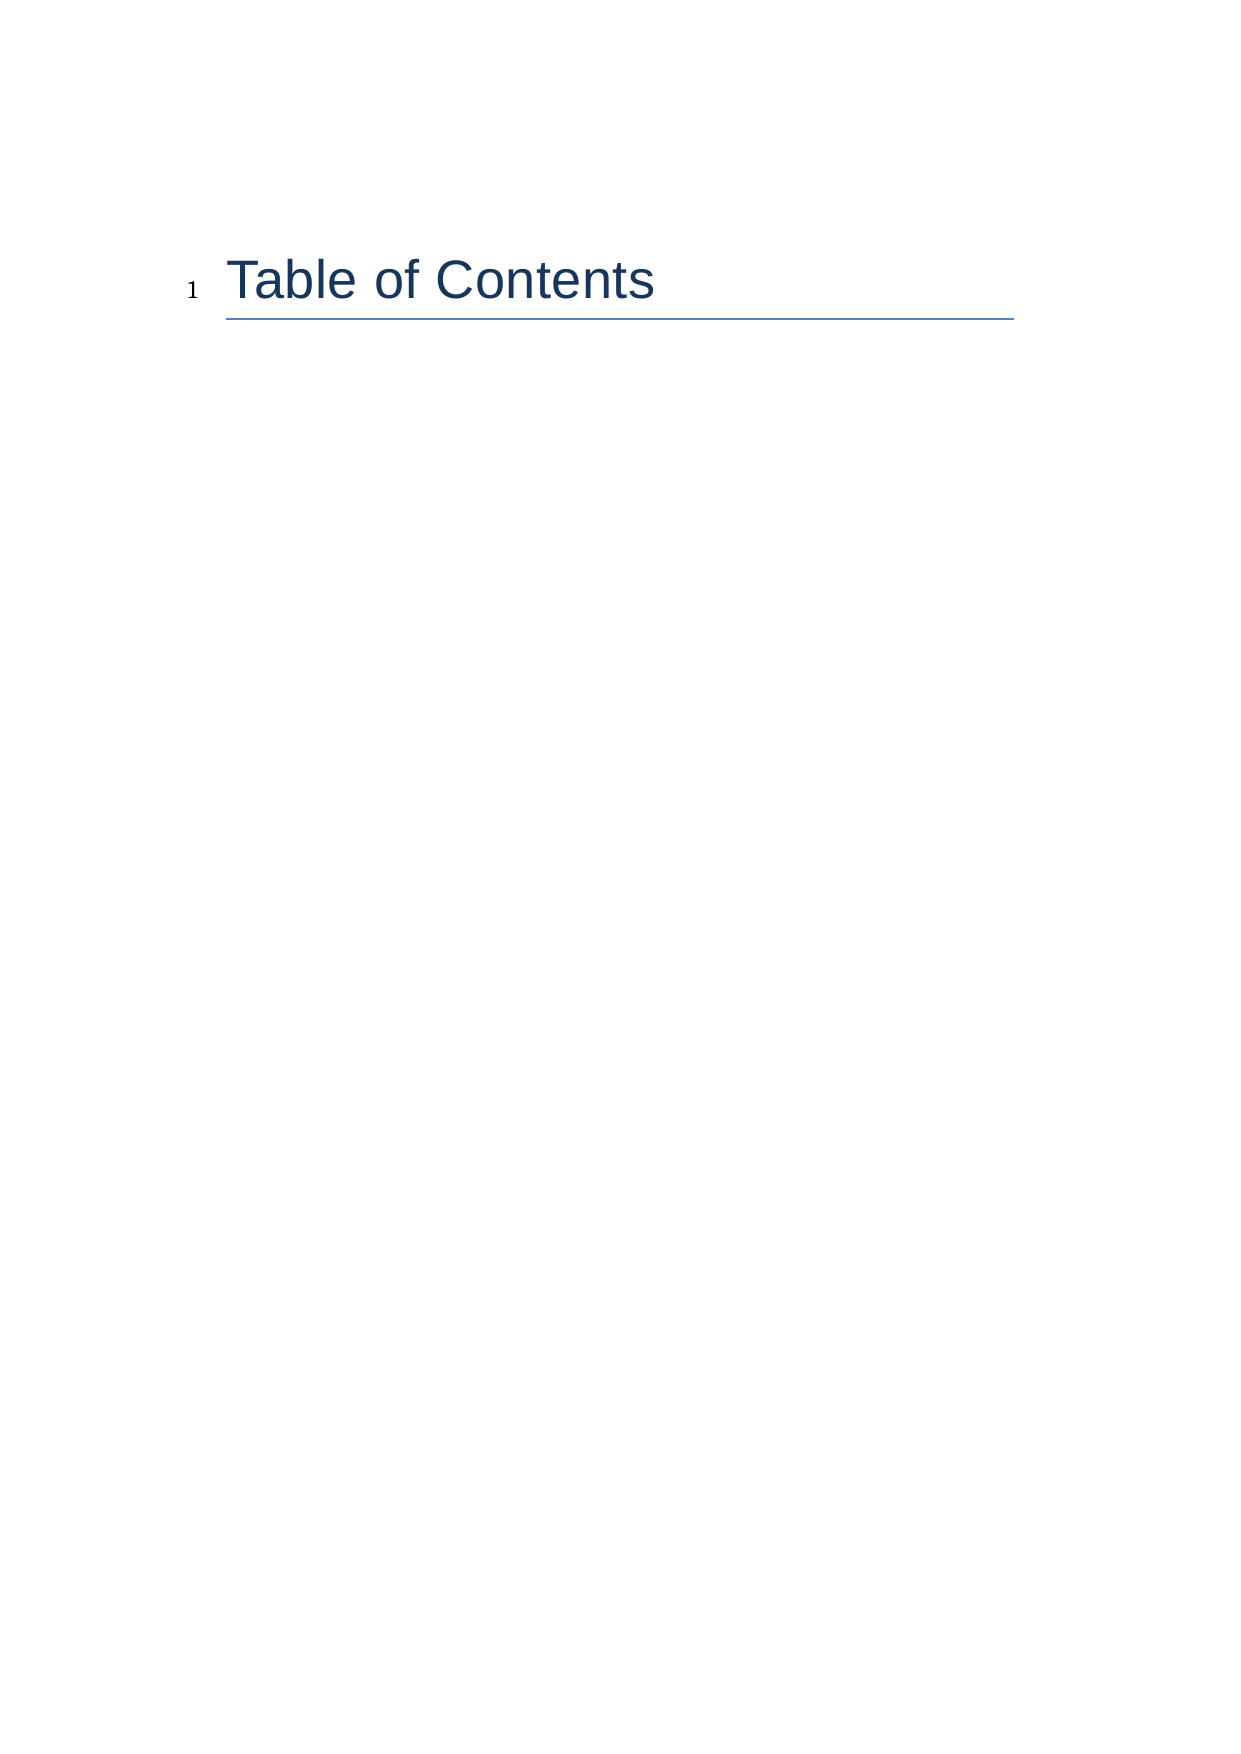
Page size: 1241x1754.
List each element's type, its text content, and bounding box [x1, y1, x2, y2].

title Table of Contents [226, 247, 1014, 318]
